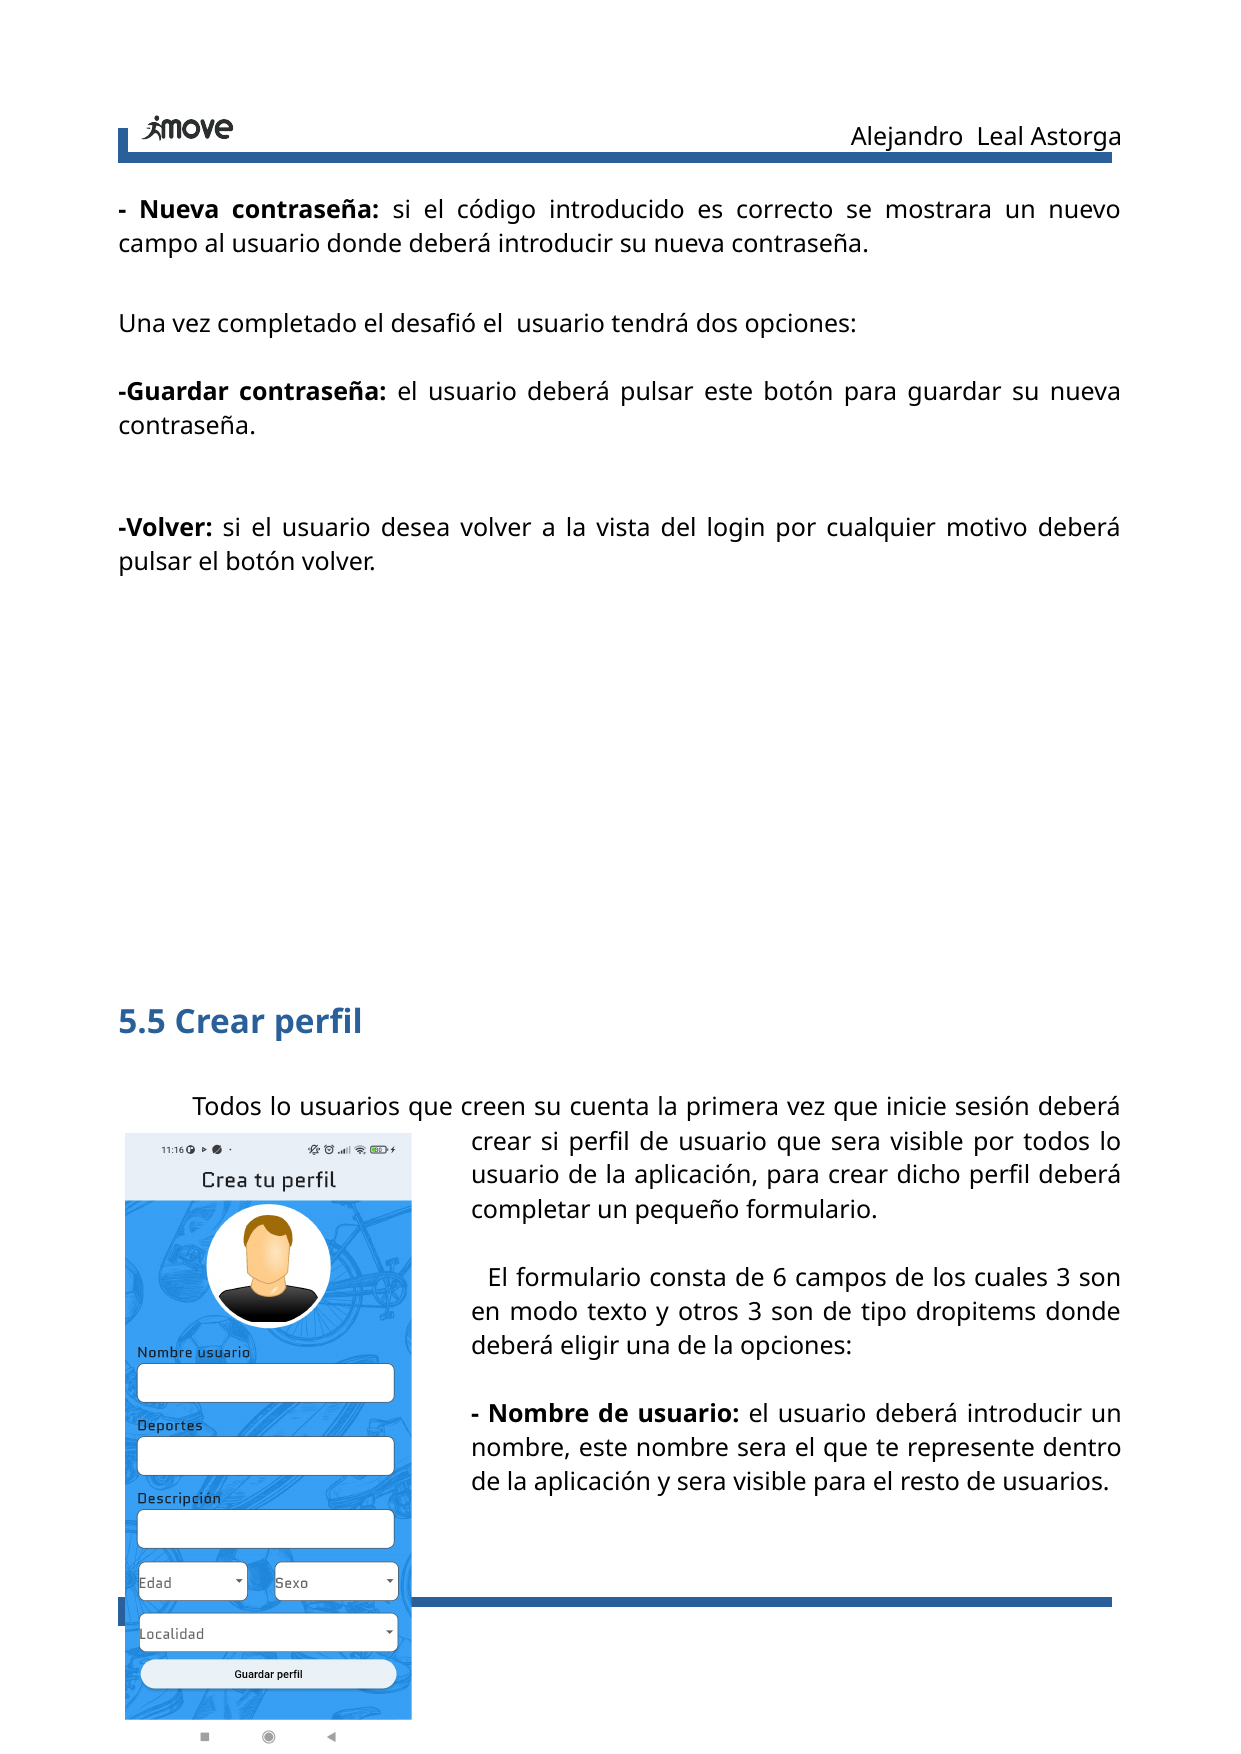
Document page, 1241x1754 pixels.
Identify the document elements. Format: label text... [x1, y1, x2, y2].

text Todos lo usuarios que creen su cuenta la primera vez que inicie sesión deberá crear si perfil de usuario que sera visible por todos lo usuario de la aplicación, para crear dicho perfil deberá completar un pequeño formulario. [118, 1089, 1122, 1225]
picture [140, 113, 234, 141]
text El formulario consta de 6 campos de los cuales 3 son en modo texto y otros 3 son de tipo dropitems donde deberá eligir una de la opciones: [412, 1259, 1122, 1362]
text Una vez completado el desafió el usuario tendrá dos opciones: [118, 306, 1122, 340]
text -Guardar contraseña: el usuario deberá pulsar este botón para guardar su nueva contraseña. [118, 374, 1122, 442]
text -Volver: si el usuario desea volver a la vista del login por cualquier motivo deberá pulsar el botón volver. [118, 510, 1122, 578]
picture [125, 1133, 412, 1754]
text - Nombre de usuario: el usuario deberá introducir un nombre, este nombre sera el que te represente dentro de la aplicación y sera visible para el resto de usuarios. [412, 1396, 1122, 1498]
text - Nueva contraseña: si el código introducido es correcto se mostrara un nuevo campo al usuario donde deberá introducir su nueva contraseña. [118, 192, 1122, 260]
text 5.5 Crear perfil [118, 998, 1122, 1044]
